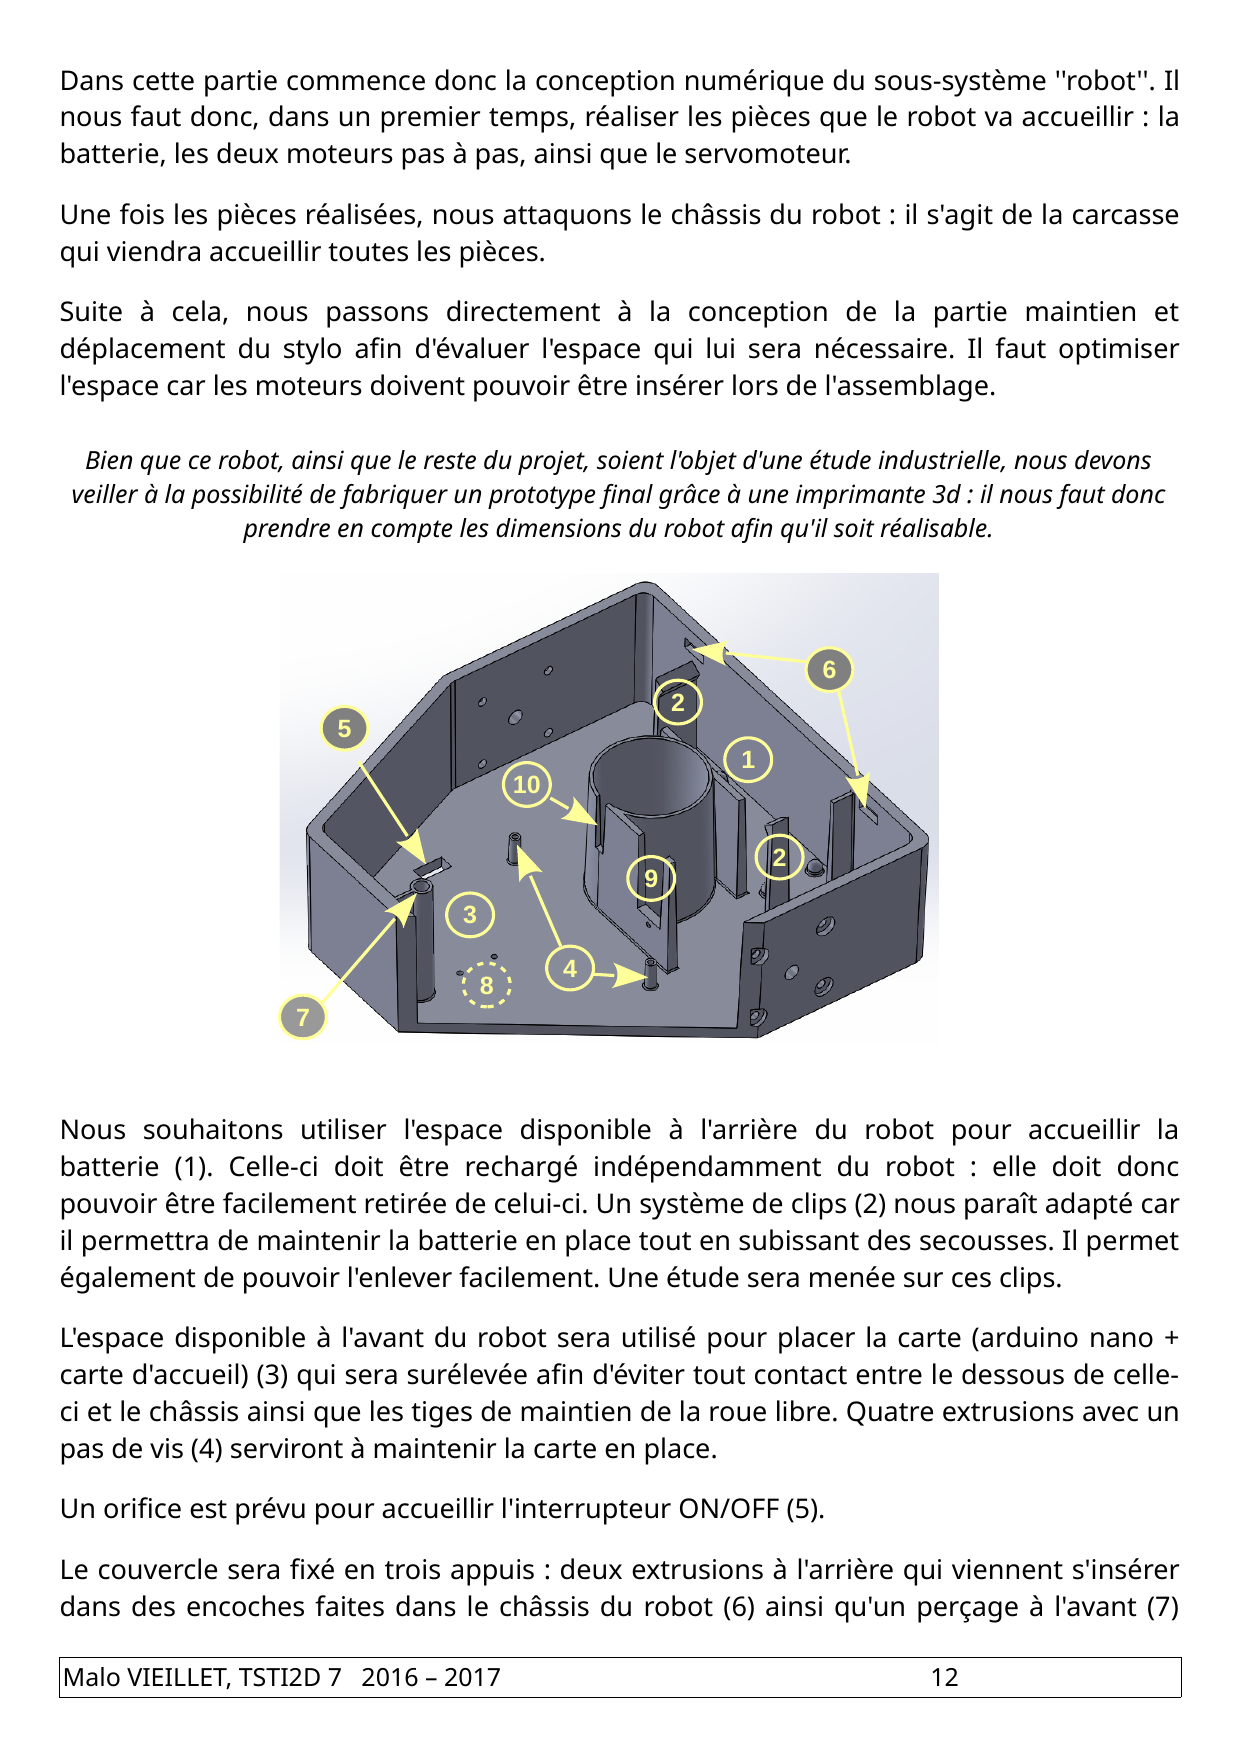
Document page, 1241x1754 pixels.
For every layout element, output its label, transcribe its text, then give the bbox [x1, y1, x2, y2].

text Le couvercle sera fixé en trois appuis : deux extrusions à l'arrière qui viennent s'insérer dans des encoches faites dans le châssis du robot (6) ainsi qu'un perçage à l'avant (7) [59, 1550, 1181, 1624]
picture [279, 573, 939, 1045]
text Suite à cela, nous passons directement à la conception de la partie maintien et déplacement du stylo afin d'évaluer l'espace qui lui sera nécessaire. Il faut optimiser l'espace car les moteurs doivent pouvoir être insérer lors de l'assemblage. [59, 293, 1181, 403]
text Dans cette partie commence donc la conception numérique du sous-système ''robot''. Il nous faut donc, dans un premier temps, réaliser les pièces que le robot va accueillir : la batterie, les deux moteurs pas à pas, ainsi que le servomoteur. [59, 61, 1181, 172]
text Nous souhaitons utiliser l'espace disponible à l'arrière du robot pour accueillir la batterie (1). Celle-ci doit être rechargé indépendamment du robot : elle doit donc pouvoir être facilement retirée de celui-ci. Un système de clips (2) nous paraît adapté car il permettra de maintenir la batterie en place tout en subissant des secousses. Il permet également de pouvoir l'enlever facilement. Une étude sera menée sur ces clips. [59, 1111, 1181, 1295]
text Bien que ce robot, ainsi que le reste du projet, soient l'objet d'une étude industrielle, nous devons veiller à la possibilité de fabriquer un prototype final grâce à une imprimante 3d : il nous faut donc prendre en compte les dimensions du robot afin qu'il soit réalisable. [59, 443, 1181, 545]
text Un orifice est prévu pour accueillir l'interrupteur ON/OFF (5). [59, 1490, 1181, 1527]
text L'espace disponible à l'avant du robot sera utilisé pour placer la carte (arduino nano + carte d'accueil) (3) qui sera surélevée afin d'éviter tout contact entre le dessous de celle-ci et le châssis ainsi que les tiges de maintien de la roue libre. Quatre extrusions avec un pas de vis (4) serviront à maintenir la carte en place. [59, 1318, 1181, 1466]
text Une fois les pièces réalisées, nous attaquons le châssis du robot : il s'agit de la carcasse qui viendra accueillir toutes les pièces. [59, 195, 1181, 269]
